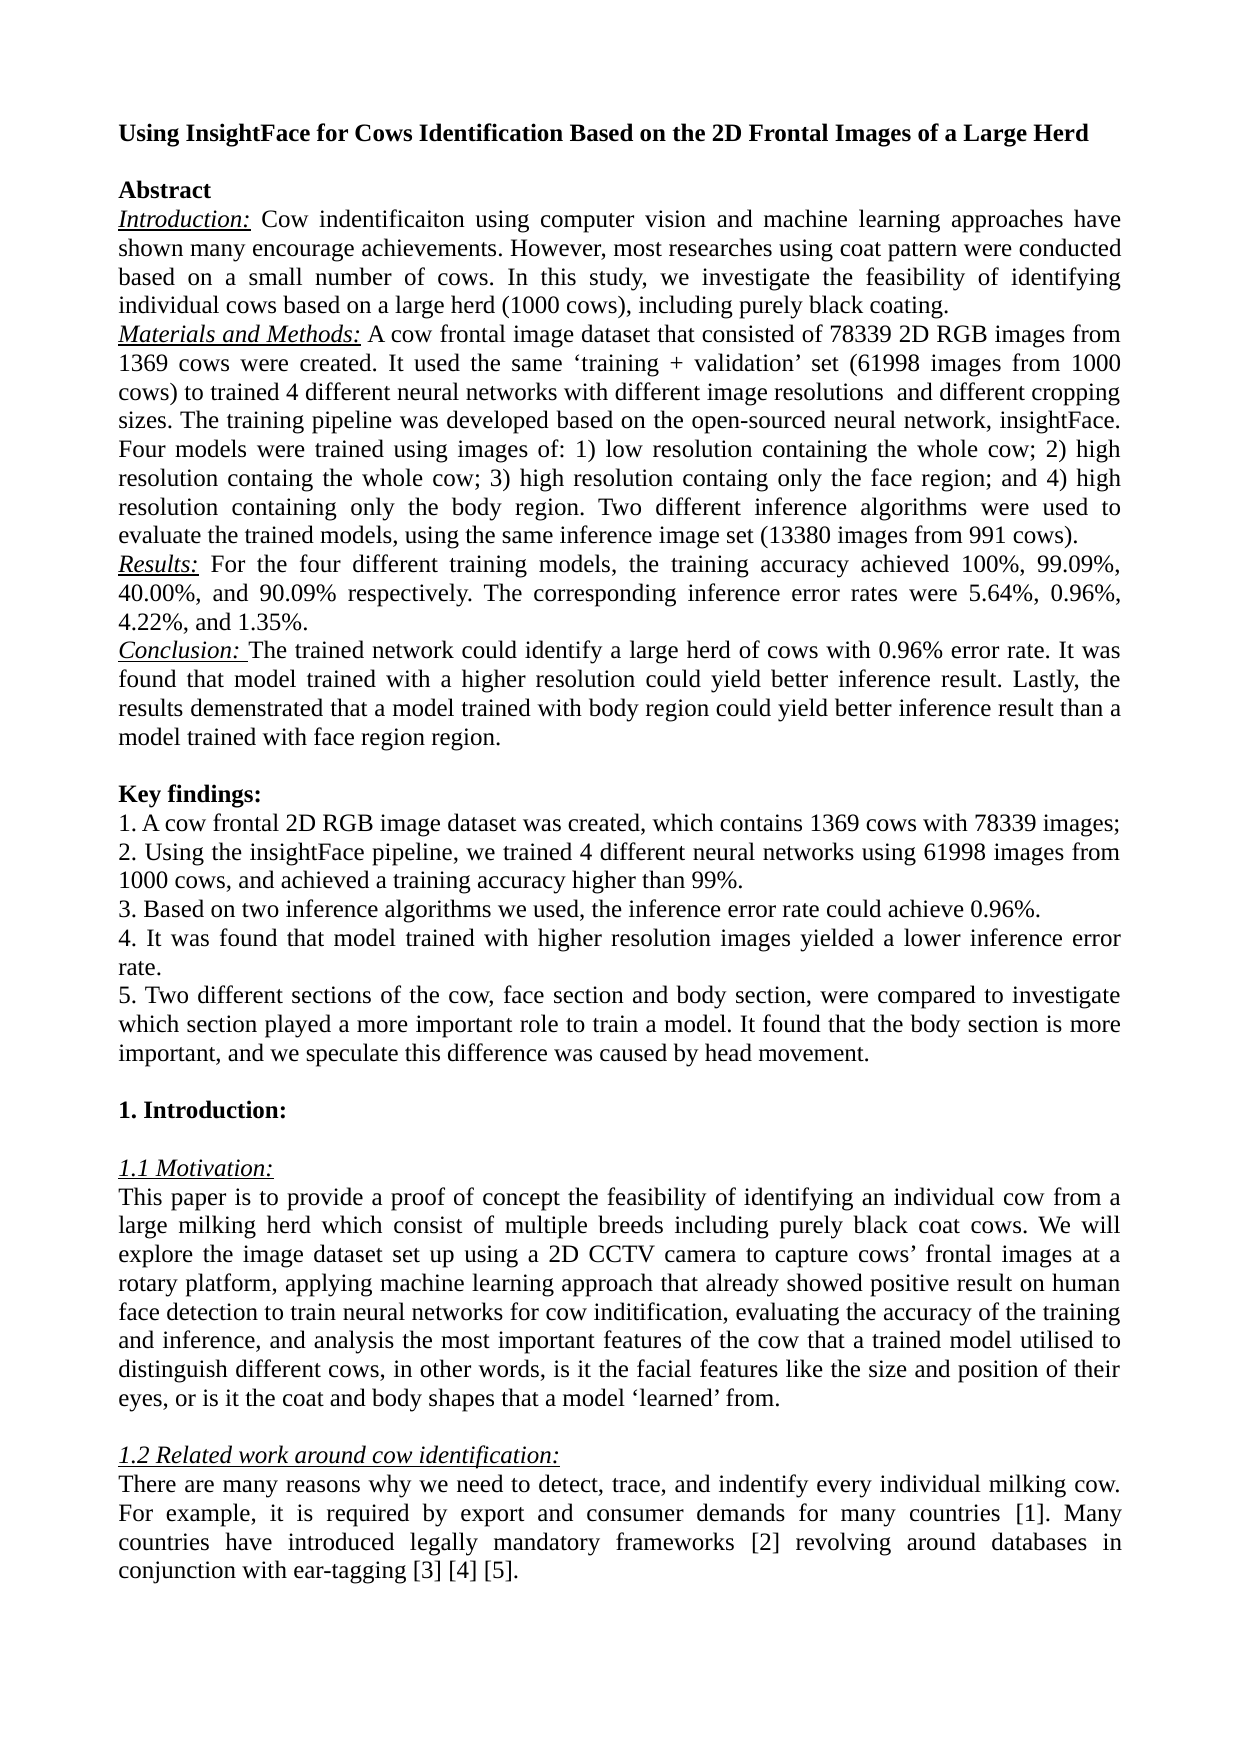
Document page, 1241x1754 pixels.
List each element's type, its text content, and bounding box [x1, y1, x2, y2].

text Abstract [118, 176, 1122, 204]
text 3. Based on two inference algorithms we used, the inference error rate could achieve 0.96%. [118, 894, 1122, 923]
text There are many reasons why we need to detect, trace, and indentify every individual milking cow. For example, it is required by export and consumer demands for many countries [1]. Many countries have introduced legally mandatory frameworks [2] revolving around databases in conjunction with ear-tagging [3] [4] [5]. [118, 1469, 1122, 1584]
text 1.2 Related work around cow identification: [118, 1441, 1122, 1469]
text 1. Introduction: [118, 1096, 1122, 1124]
text Conclusion: The trained network could identify a large herd of cows with 0.96% error rate. It was found that model trained with a higher resolution could yield better inference result. Lastly, the results demenstrated that a model trained with body region could yield better inference result than a model trained with face region region. [118, 636, 1122, 751]
text This paper is to provide a proof of concept the feasibility of identifying an individual cow from a large milking herd which consist of multiple breeds including purely black coat cows. We will explore the image dataset set up using a 2D CCTV camera to capture cows’ frontal images at a rotary platform, applying machine learning approach that already showed positive result on human face detection to train neural networks for cow inditification, evaluating the accuracy of the training and inference, and analysis the most important features of the cow that a trained model utilised to distinguish different cows, in other words, is it the facial features like the size and position of their eyes, or is it the coat and body shapes that a model ‘learned’ from. [118, 1182, 1122, 1412]
text 2. Using the insightFace pipeline, we trained 4 different neural networks using 61998 images from 1000 cows, and achieved a training accuracy higher than 99%. [118, 837, 1122, 894]
text 5. Two different sections of the cow, face section and body section, were compared to investigate which section played a more important role to train a model. It found that the body section is more important, and we speculate this difference was caused by head movement. [118, 981, 1122, 1067]
text 1. A cow frontal 2D RGB image dataset was created, which contains 1369 cows with 78339 images; [118, 808, 1122, 837]
text 4. It was found that model trained with higher resolution images yielded a lower inference error rate. [118, 923, 1122, 981]
text Results: For the four different training models, the training accuracy achieved 100%, 99.09%, 40.00%, and 90.09% respectively. The corresponding inference error rates were 5.64%, 0.96%, 4.22%, and 1.35%. [118, 549, 1122, 636]
text Key findings: [118, 779, 1122, 808]
text Materials and Methods: A cow frontal image dataset that consisted of 78339 2D RGB images from 1369 cows were created. It used the same ‘training + validation’ set (61998 images from 1000 cows) to trained 4 different neural networks with different image resolutions and different cropping sizes. The training pipeline was developed based on the open-sourced neural network, insightFace. Four models were trained using images of: 1) low resolution containing the whole cow; 2) high resolution containg the whole cow; 3) high resolution containg only the face region; and 4) high resolution containing only the body region. Two different inference algorithms were used to evaluate the trained models, using the same inference image set (13380 images from 991 cows). [118, 319, 1122, 549]
text Introduction: Cow indentificaiton using computer vision and machine learning approaches have shown many encourage achievements. However, most researches using coat pattern were conducted based on a small number of cows. In this study, we investigate the feasibility of identifying individual cows based on a large herd (1000 cows), including purely black coating. [118, 204, 1122, 319]
text 1.1 Motivation: [118, 1153, 1122, 1182]
text Using InsightFace for Cows Identification Based on the 2D Frontal Images of a Large Herd [118, 118, 1122, 147]
